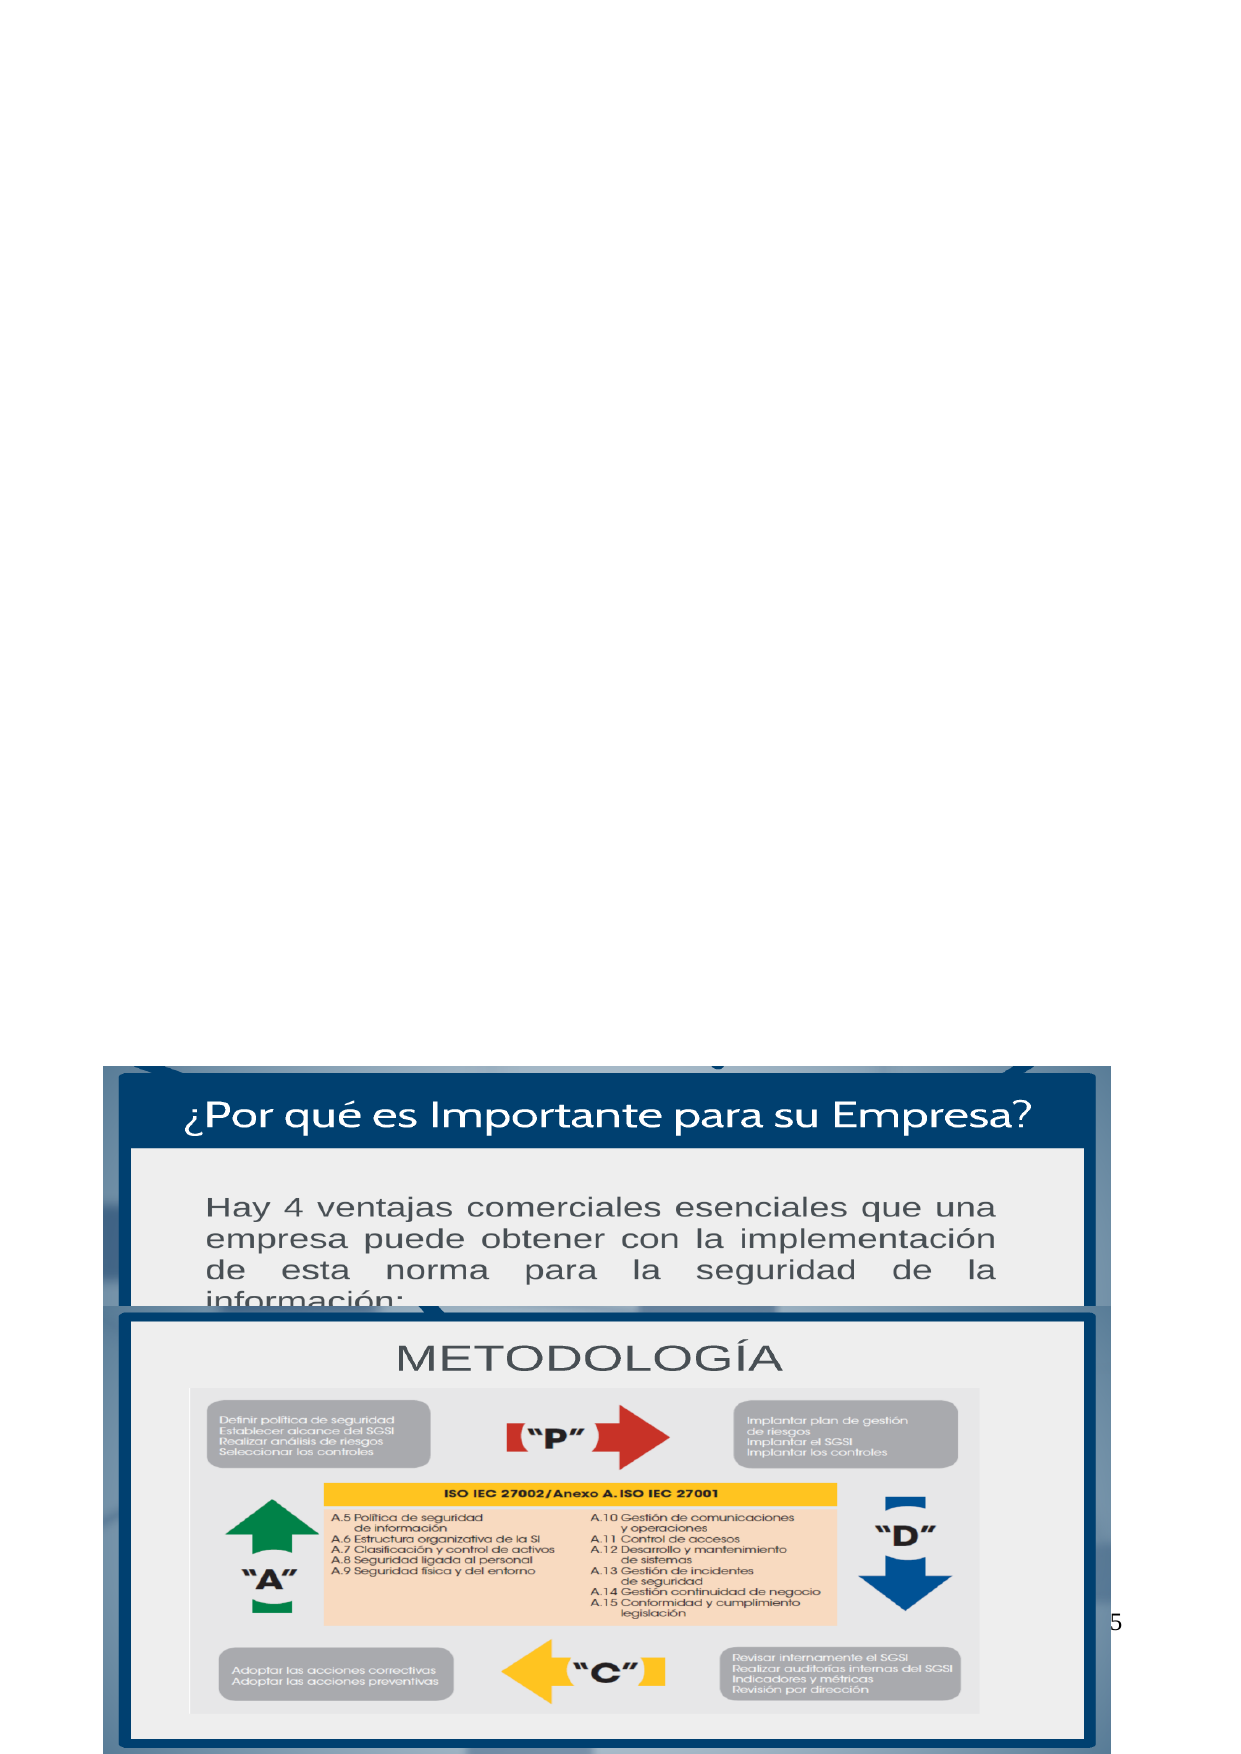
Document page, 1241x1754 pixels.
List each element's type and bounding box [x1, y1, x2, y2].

picture [103, 1066, 1111, 1754]
